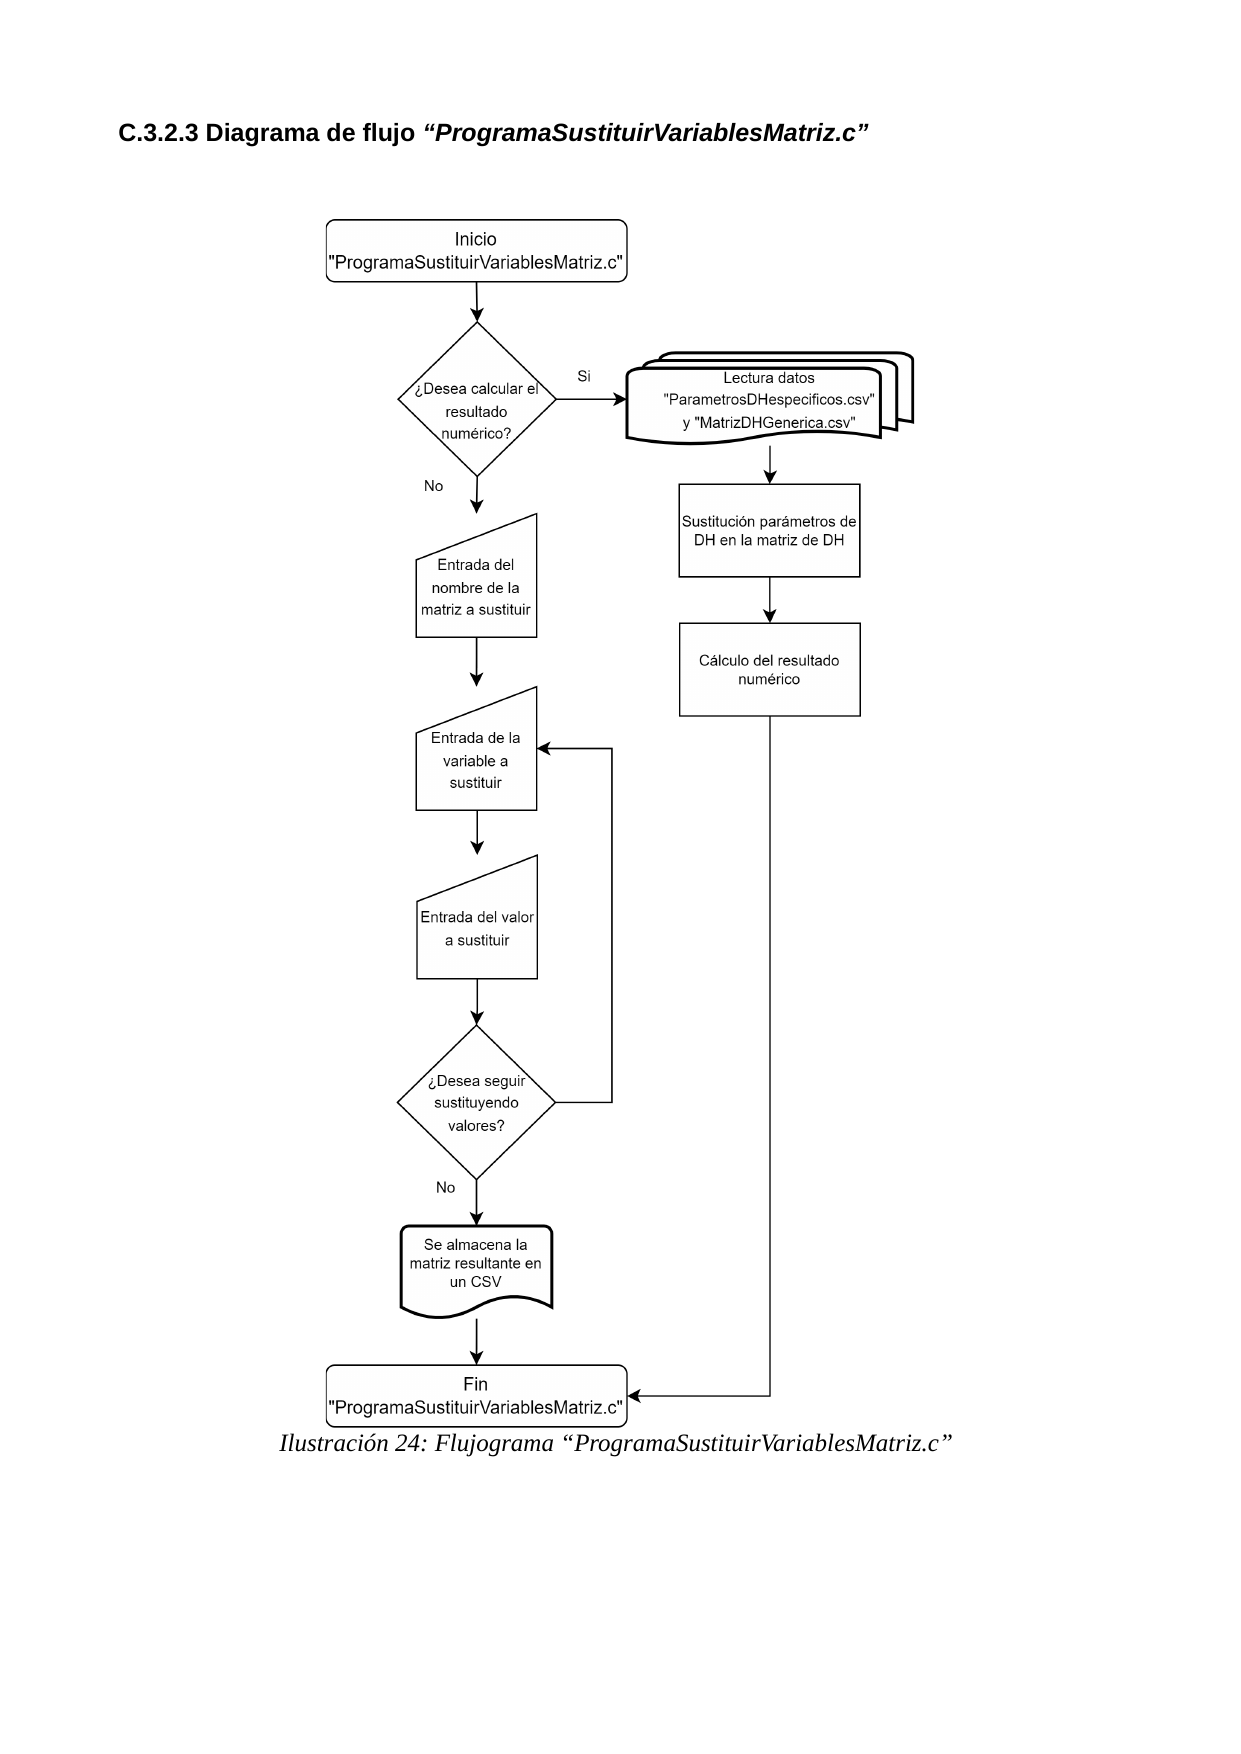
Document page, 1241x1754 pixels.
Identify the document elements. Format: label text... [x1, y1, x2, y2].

subtitle C.3.2.3 Diagrama de flujo “ProgramaSustituirVariablesMatriz.c” [118, 118, 1122, 147]
text Ilustración 24: Flujograma “ProgramaSustituirVariablesMatriz.c” [279, 232, 961, 1457]
